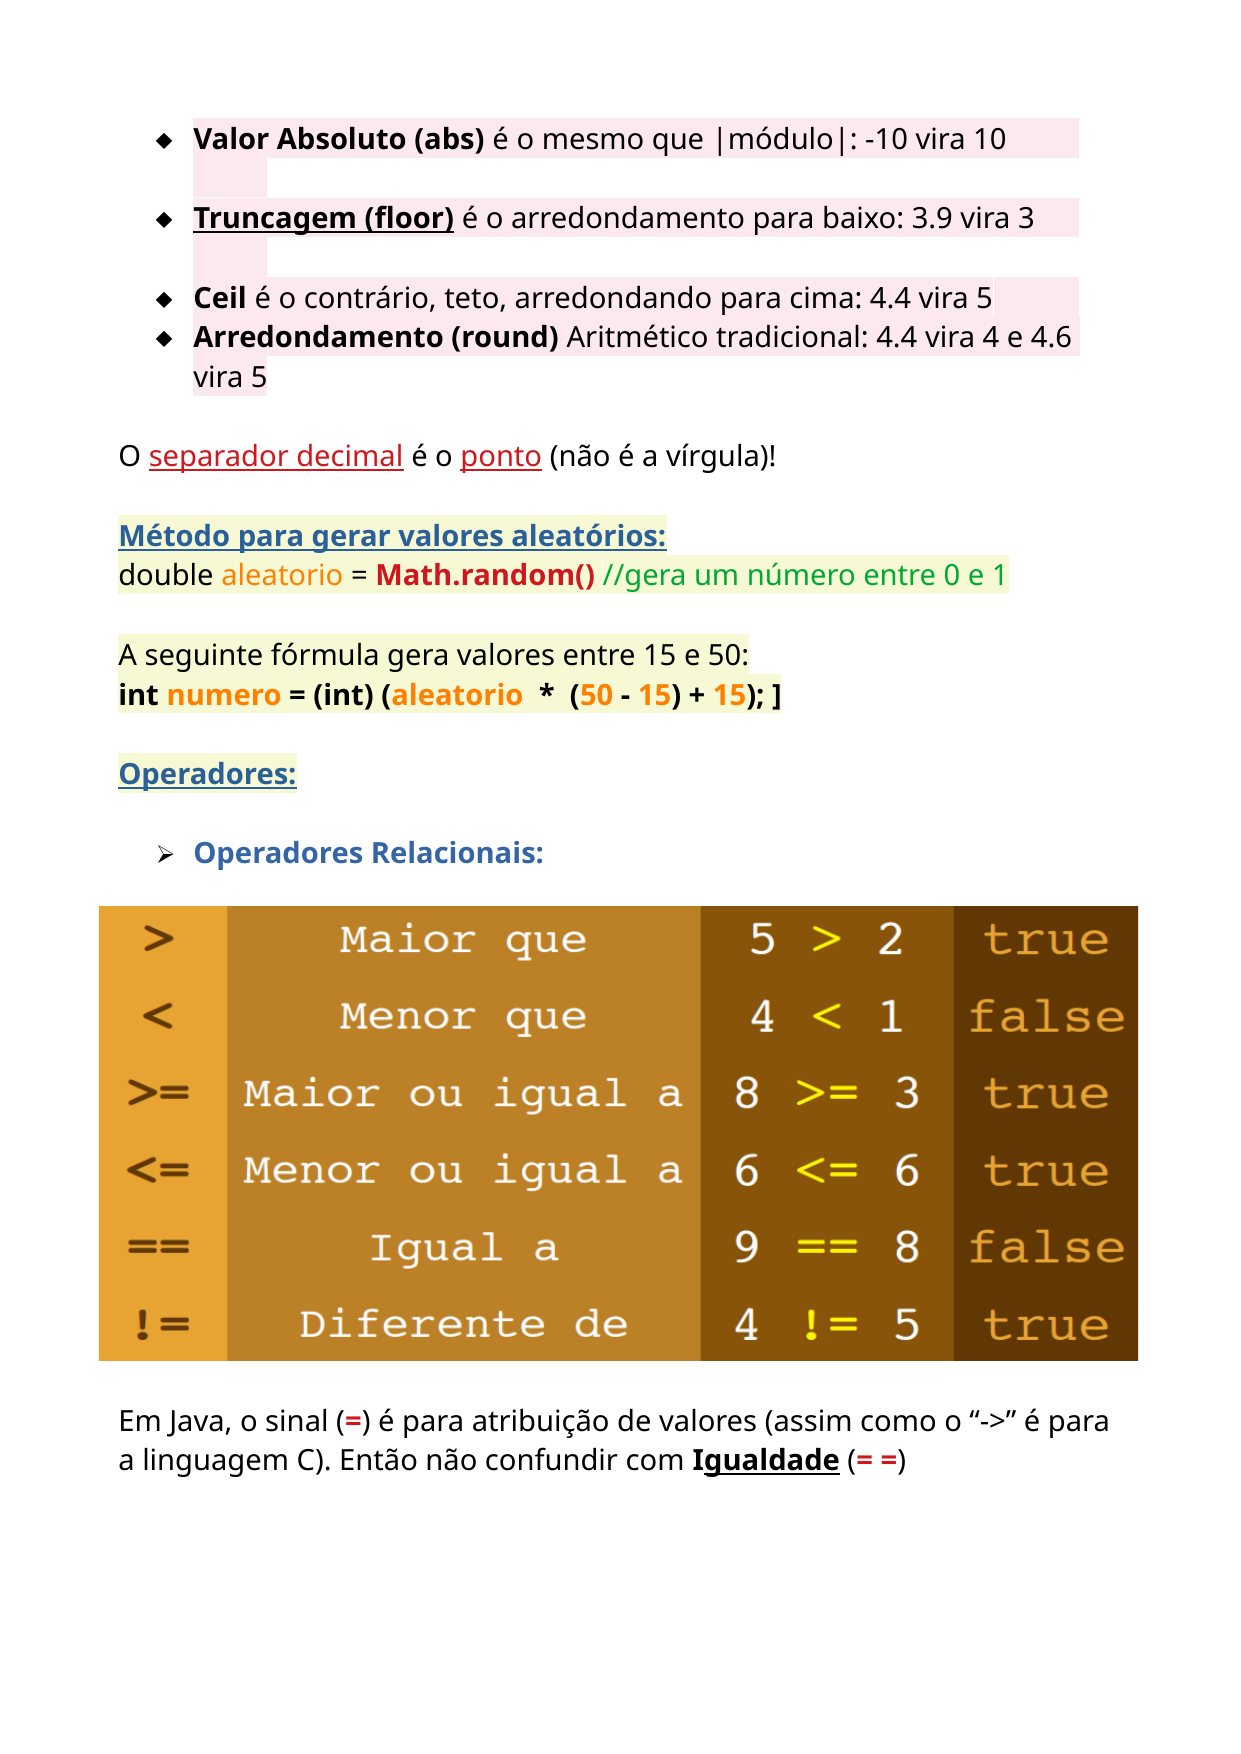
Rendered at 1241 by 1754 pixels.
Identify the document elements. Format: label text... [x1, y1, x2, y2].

list Ceil é o contrário, teto, arredondando para cima: 4.4 vira 5 [156, 277, 1122, 317]
list Valor Absoluto (abs) é o mesmo que |módulo|: -10 vira 10 [156, 118, 1122, 197]
text double aleatorio = Math.random() //gera um número entre 0 e 1 [118, 555, 1122, 594]
text Operadores: [118, 753, 1122, 793]
text Em Java, o sinal (=) é para atribuição de valores (assim como o “->” é para a linguagem C). Então não confundir com Igualdade (= =) [118, 1361, 1122, 1479]
text O separador decimal é o ponto (não é a vírgula)! [118, 436, 1122, 475]
list Truncagem (floor) é o arredondamento para baixo: 3.9 vira 3 [156, 197, 1122, 277]
text Método para gerar valores aleatórios: [118, 515, 1122, 555]
text int numero = (int) (aleatorio * (50 - 15) + 15); ] [118, 674, 1122, 713]
picture [98, 906, 1139, 1361]
text A seguinte fórmula gera valores entre 15 e 50: [118, 634, 1122, 674]
list Operadores Relacionais: [156, 832, 1122, 872]
list Arredondamento (round) Aritmético tradicional: 4.4 vira 4 e 4.6 vira 5 [156, 317, 1122, 396]
